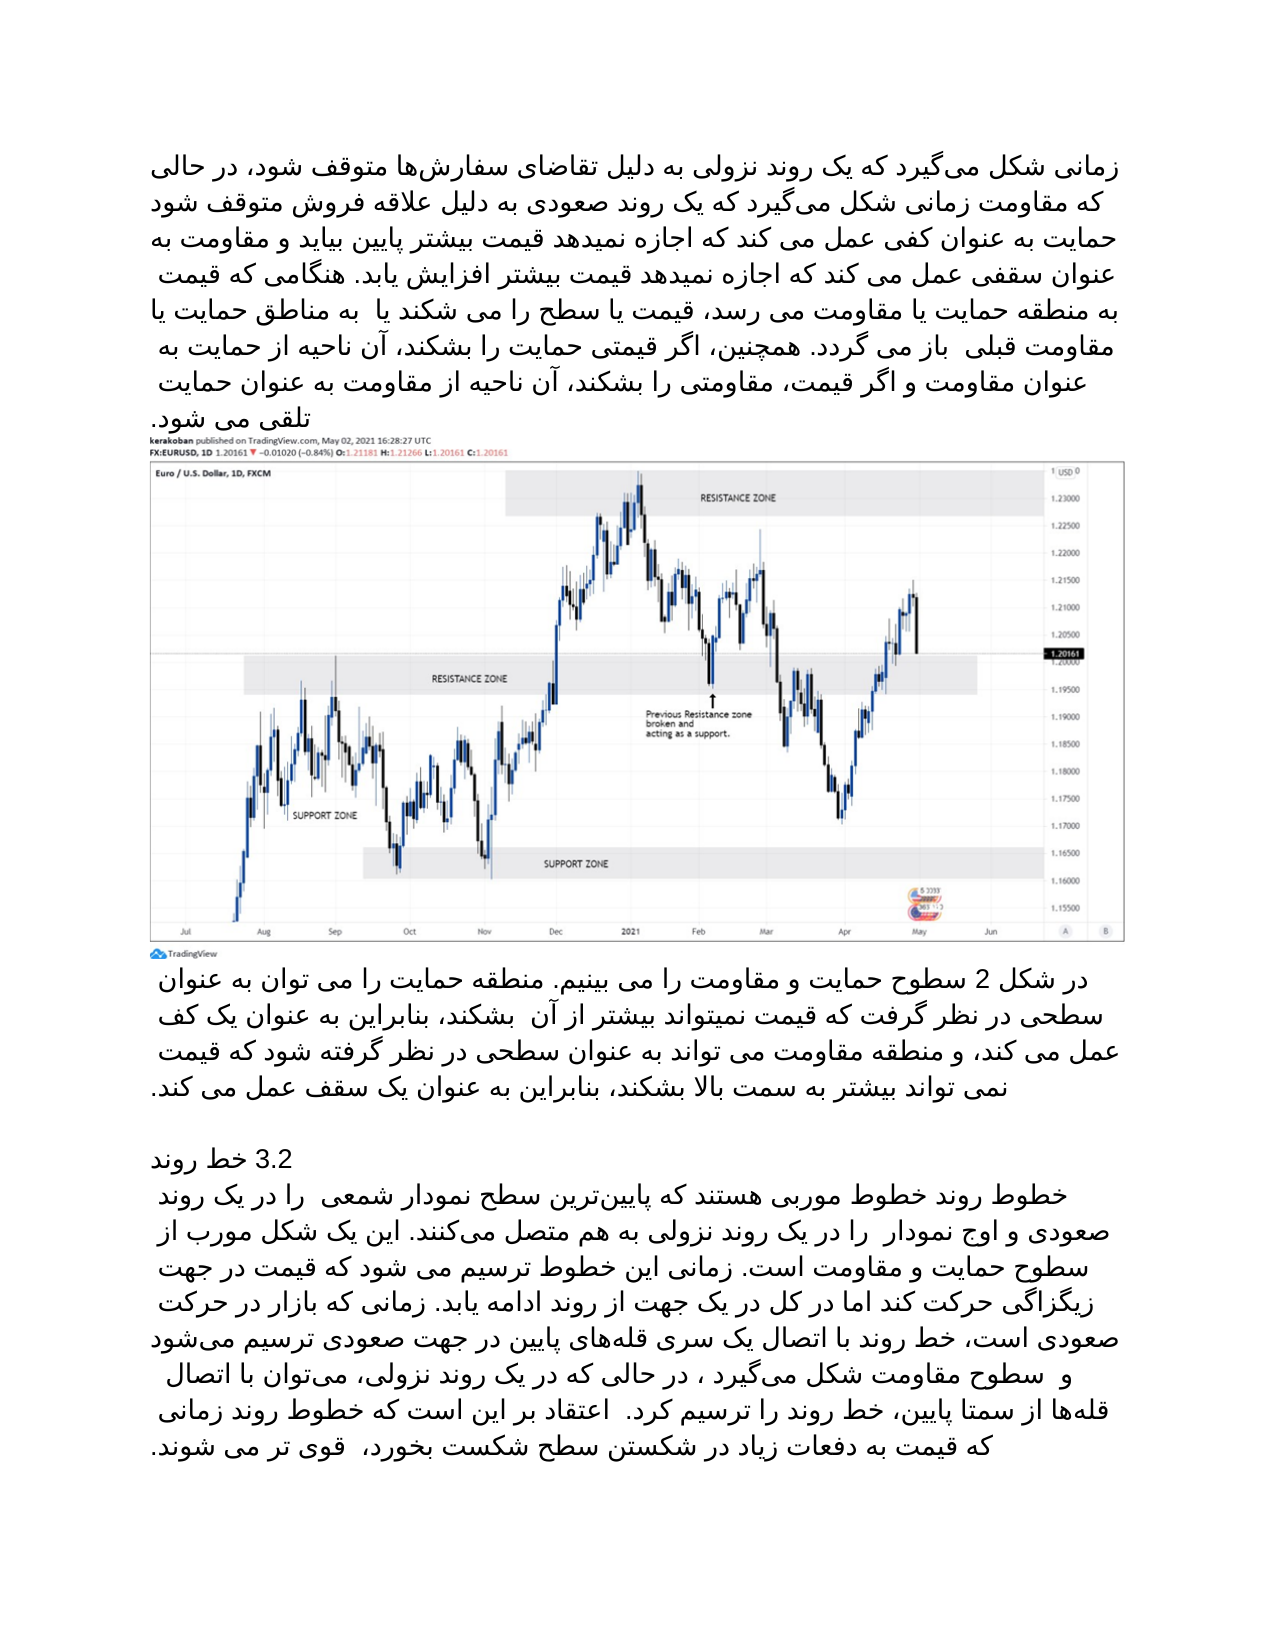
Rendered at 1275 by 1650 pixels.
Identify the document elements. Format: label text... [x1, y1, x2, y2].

text خطوط روند خطوط موربی هستند که پایین‌ترین سطح نمودار شمعی را در یک روند صعودی و اوج نمودار را در یک روند نزولی به هم متصل می‌کنند. این یک شکل مورب از سطوح حمایت و مقاومت است. زمانی این خطوط ترسیم می شود که قیمت در جهت زیگزاگی حرکت کند اما در کل در یک جهت از روند ادامه یابد. زمانی که بازار در حرکت صعودی است، خط روند با اتصال یک سری قله‌های پایین در جهت صعودی ترسیم می‌شود و سطوح مقاومت شکل می‌گیرد ، در حالی که در یک روند نزولی، می‌توان با اتصال قله‌ها از سمتا پایین، خط روند را ترسیم کرد. اعتقاد بر این است که خطوط روند زمانی که قیمت به دفعات زیاد در شکستن سطح شکست بخورد، قوی تر می شوند. [150, 1179, 1125, 1461]
text پشتیبانی و مقاومت رایج ترین تجزیه و تحلیل تکنیکال مورد استفاده معامله گران برای ورود به موقعیت در بازار فارکس است. معامله گران از حمایت و مقاومت برای شناسایی درجه ی نمودار استفاده می کنند که قیمت می تواند در آن معکوس یا تثبیت شود. حمایت زمانی شکل می‌گیرد که یک روند نزولی به دلیل تقاضای سفارش‌ها متوقف شود، در حالی که مقاومت زمانی شکل می‌گیرد که یک روند صعودی به دلیل علاقه فروش متوقف شود [150, 150, 1125, 217]
text حمایت به عنوان کفی عمل می کند که اجازه نمیدهد قیمت بیشتر پایین بیاید و مقاومت به عنوان سقفی عمل می کند که اجازه نمیدهد قیمت بیشتر افزایش یابد. هنگامی که قیمت به منطقه حمایت یا مقاومت می رسد، قیمت یا سطح را می شکند یا به مناطق حمایت یا مقاومت قبلی باز می گردد. همچنین، اگر قیمتی حمایت را بشکند، آن ناحیه از حمایت به عنوان مقاومت و اگر قیمت، مقاومتی را بشکند، آن ناحیه از مقاومت به عنوان حمایت تلقی می شود. [150, 222, 1125, 433]
text در شکل 2 سطوح حمایت و مقاومت را می بینیم. منطقه حمایت را می توان به عنوان سطحی در نظر گرفت که قیمت نمیتواند بیشتر از آن بشکند، بنابراین به عنوان یک کف عمل می کند، و منطقه مقاومت می تواند به عنوان سطحی در نظر گرفته شود که قیمت نمی تواند بیشتر به سمت بالا بشکند، بنابراین به عنوان یک سقف عمل می کند. [150, 959, 1125, 1102]
text 3.2 خط روند [150, 1143, 1125, 1174]
